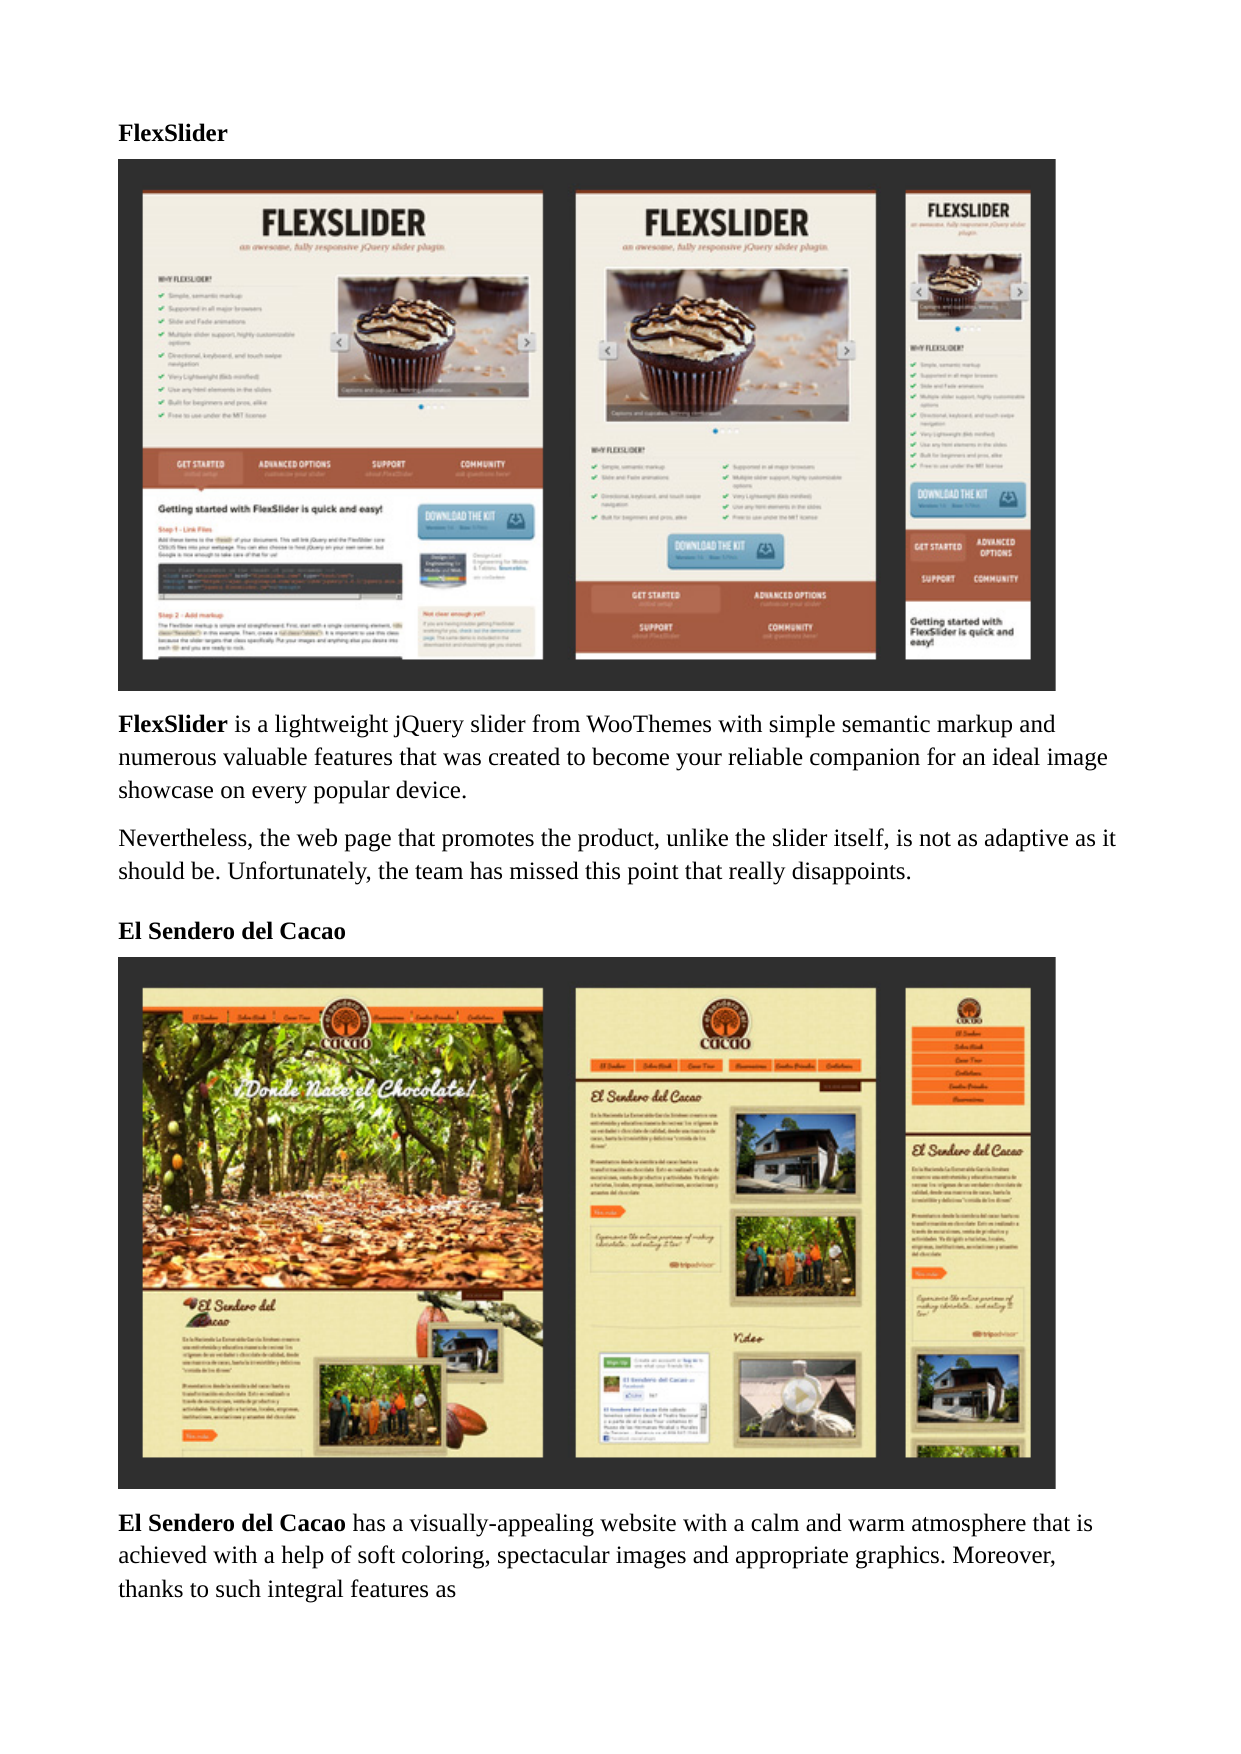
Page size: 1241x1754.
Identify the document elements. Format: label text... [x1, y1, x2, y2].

text FlexSlider is a lightweight jQuery slider from WooThemes with simple semantic markup and numerous valuable features that was created to become your reliable companion for an ideal image showcase on every popular device. [118, 709, 1122, 804]
text El Sendero del Cacao has a visually-appealing website with a calm and warm atmosphere that is achieved with a help of soft coloring, spectacular images and appropriate graphics. Moreover, thanks to such integral features as [118, 1508, 1122, 1602]
subtitle FlexSlider [118, 118, 1122, 147]
subtitle El Sendero del Cacao [118, 916, 1122, 945]
picture [118, 957, 1056, 1489]
text Nevertheless, the web page that promotes the product, unlike the slider itself, is not as adaptive as it should be. Unfortunately, the team has missed this point that really disappoints. [118, 823, 1122, 885]
picture [118, 159, 1056, 691]
